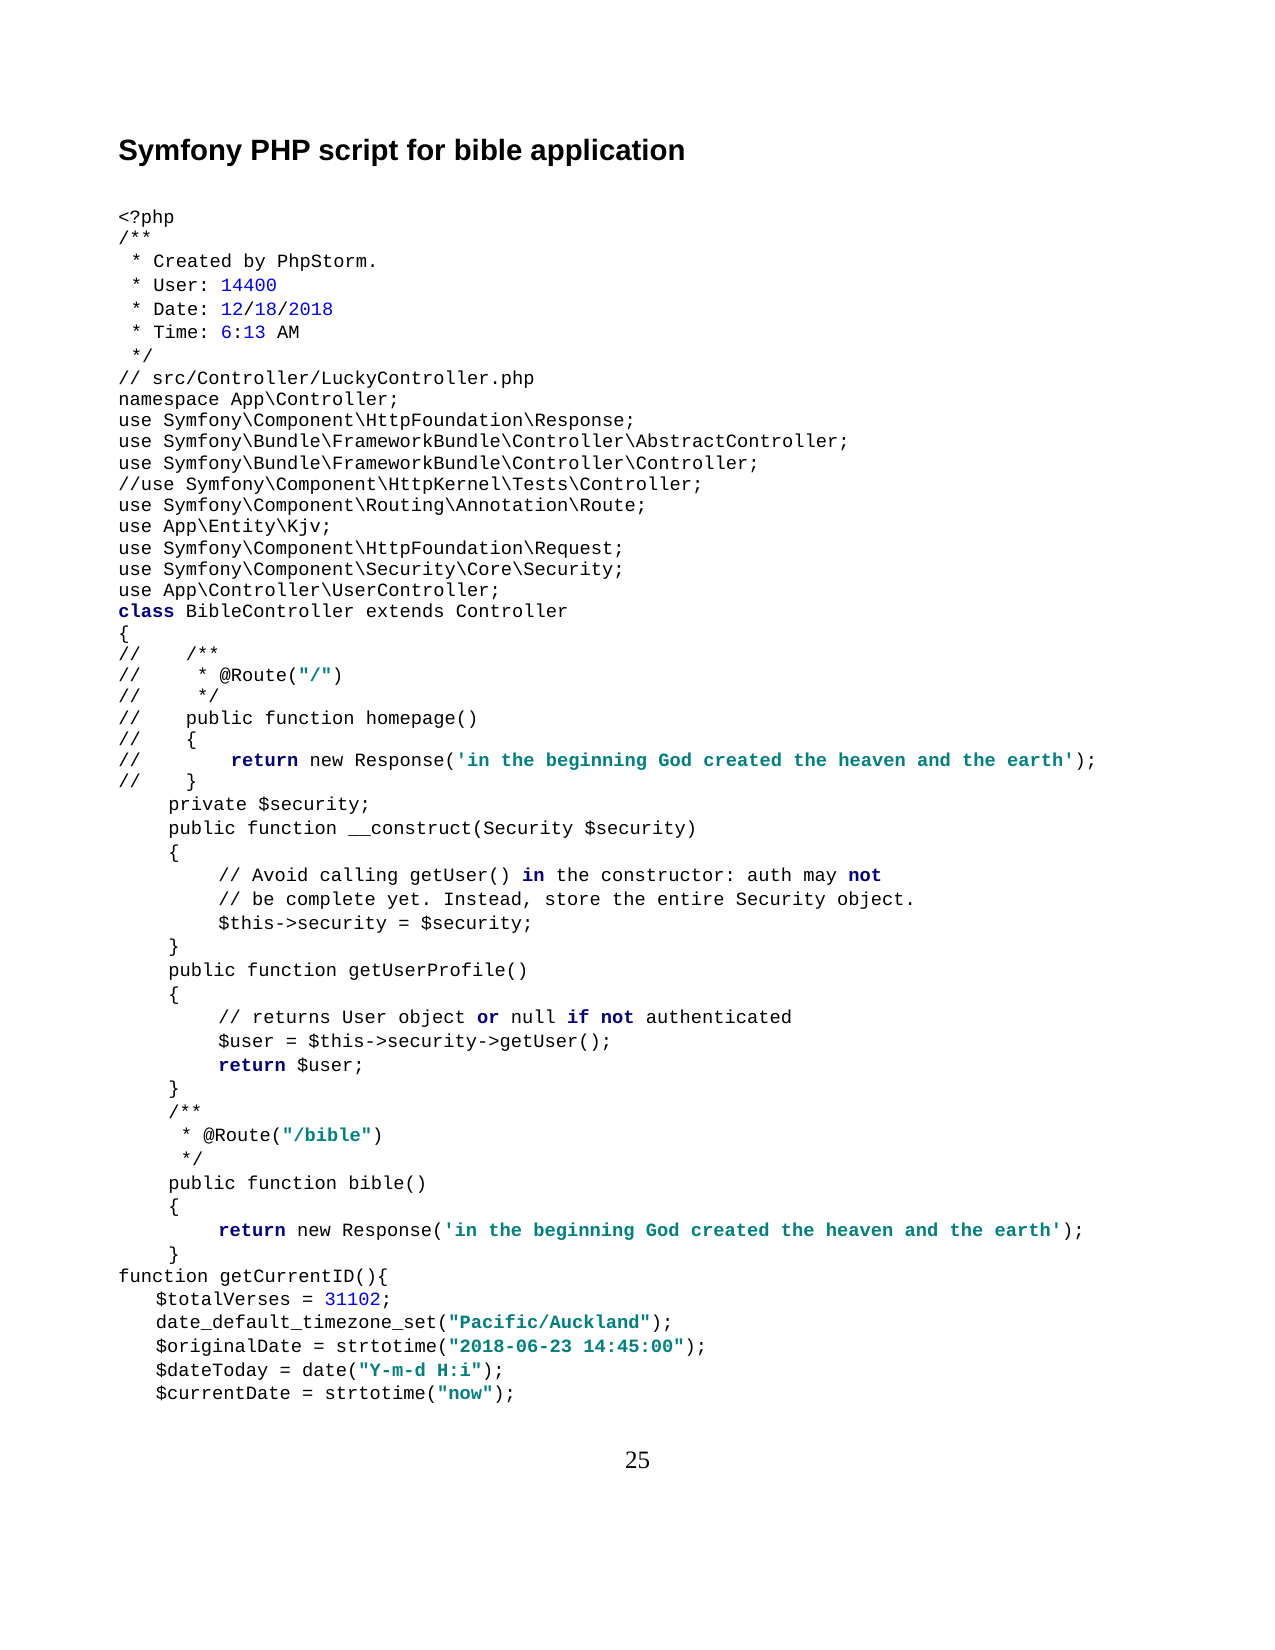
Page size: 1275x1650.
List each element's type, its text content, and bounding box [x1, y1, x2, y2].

text { [118, 623, 1157, 645]
text */ [118, 345, 1157, 368]
text $totalVerses = 31102; [118, 1288, 1157, 1311]
text } [118, 1077, 1157, 1101]
text use Symfony\Component\Security\Core\Security; [118, 560, 1157, 581]
text /** [118, 1101, 1157, 1124]
text $dateToday = date("Y-m-d H:i"); [118, 1358, 1157, 1382]
text * @Route("/bible") [118, 1124, 1157, 1148]
text } [118, 1243, 1157, 1266]
text // * @Route("/") [118, 666, 1157, 687]
text /** [118, 229, 1157, 250]
text // { [118, 730, 1157, 751]
text use Symfony\Component\HttpFoundation\Request; [118, 538, 1157, 560]
text private $security; [118, 793, 1157, 817]
text */ [118, 1148, 1157, 1172]
text // /** [118, 645, 1157, 666]
text date_default_timezone_set("Pacific/Auckland"); [118, 1311, 1157, 1335]
text // be complete yet. Instead, store the entire Security object. [118, 888, 1157, 912]
text * User: 14400 [118, 274, 1157, 297]
text // returns User object or null if not authenticated [118, 1006, 1157, 1030]
text <?php [118, 208, 1157, 229]
text // public function homepage() [118, 708, 1157, 730]
text use App\Entity\Kjv; [118, 517, 1157, 538]
text // */ [118, 687, 1157, 708]
text use Symfony\Component\HttpFoundation\Response; [118, 411, 1157, 432]
text use App\Controller\UserController; [118, 581, 1157, 602]
text * Created by PhpStorm. [118, 250, 1157, 274]
text // return new Response('in the beginning God created the heaven and the earth'); [118, 751, 1157, 772]
text * Time: 6:13 AM [118, 321, 1157, 345]
text // } [118, 772, 1157, 793]
text $currentDate = strtotime("now"); [118, 1382, 1157, 1406]
text use Symfony\Component\Routing\Annotation\Route; [118, 496, 1157, 517]
text // src/Controller/LuckyController.php [118, 368, 1157, 390]
text // Avoid calling getUser() in the constructor: auth may not [118, 864, 1157, 888]
text public function __construct(Security $security) [118, 817, 1157, 841]
text public function bible() [118, 1172, 1157, 1195]
text namespace App\Controller; [118, 390, 1157, 411]
text class BibleController extends Controller [118, 602, 1157, 623]
text function getCurrentID(){ [118, 1266, 1157, 1288]
text use Symfony\Bundle\FrameworkBundle\Controller\Controller; [118, 453, 1157, 475]
text $originalDate = strtotime("2018-06-23 14:45:00"); [118, 1335, 1157, 1358]
subtitle Symfony PHP script for bible application [118, 133, 1157, 166]
text $user = $this->security->getUser(); [118, 1030, 1157, 1053]
text $this->security = $security; [118, 912, 1157, 935]
text { [118, 983, 1157, 1006]
text } [118, 935, 1157, 959]
text * Date: 12/18/2018 [118, 297, 1157, 321]
text { [118, 1195, 1157, 1219]
text //use Symfony\Component\HttpKernel\Tests\Controller; [118, 475, 1157, 496]
text return $user; [118, 1053, 1157, 1077]
text public function getUserProfile() [118, 959, 1157, 983]
text { [118, 841, 1157, 864]
text return new Response('in the beginning God created the heaven and the earth'); [118, 1219, 1157, 1243]
text use Symfony\Bundle\FrameworkBundle\Controller\AbstractController; [118, 432, 1157, 453]
